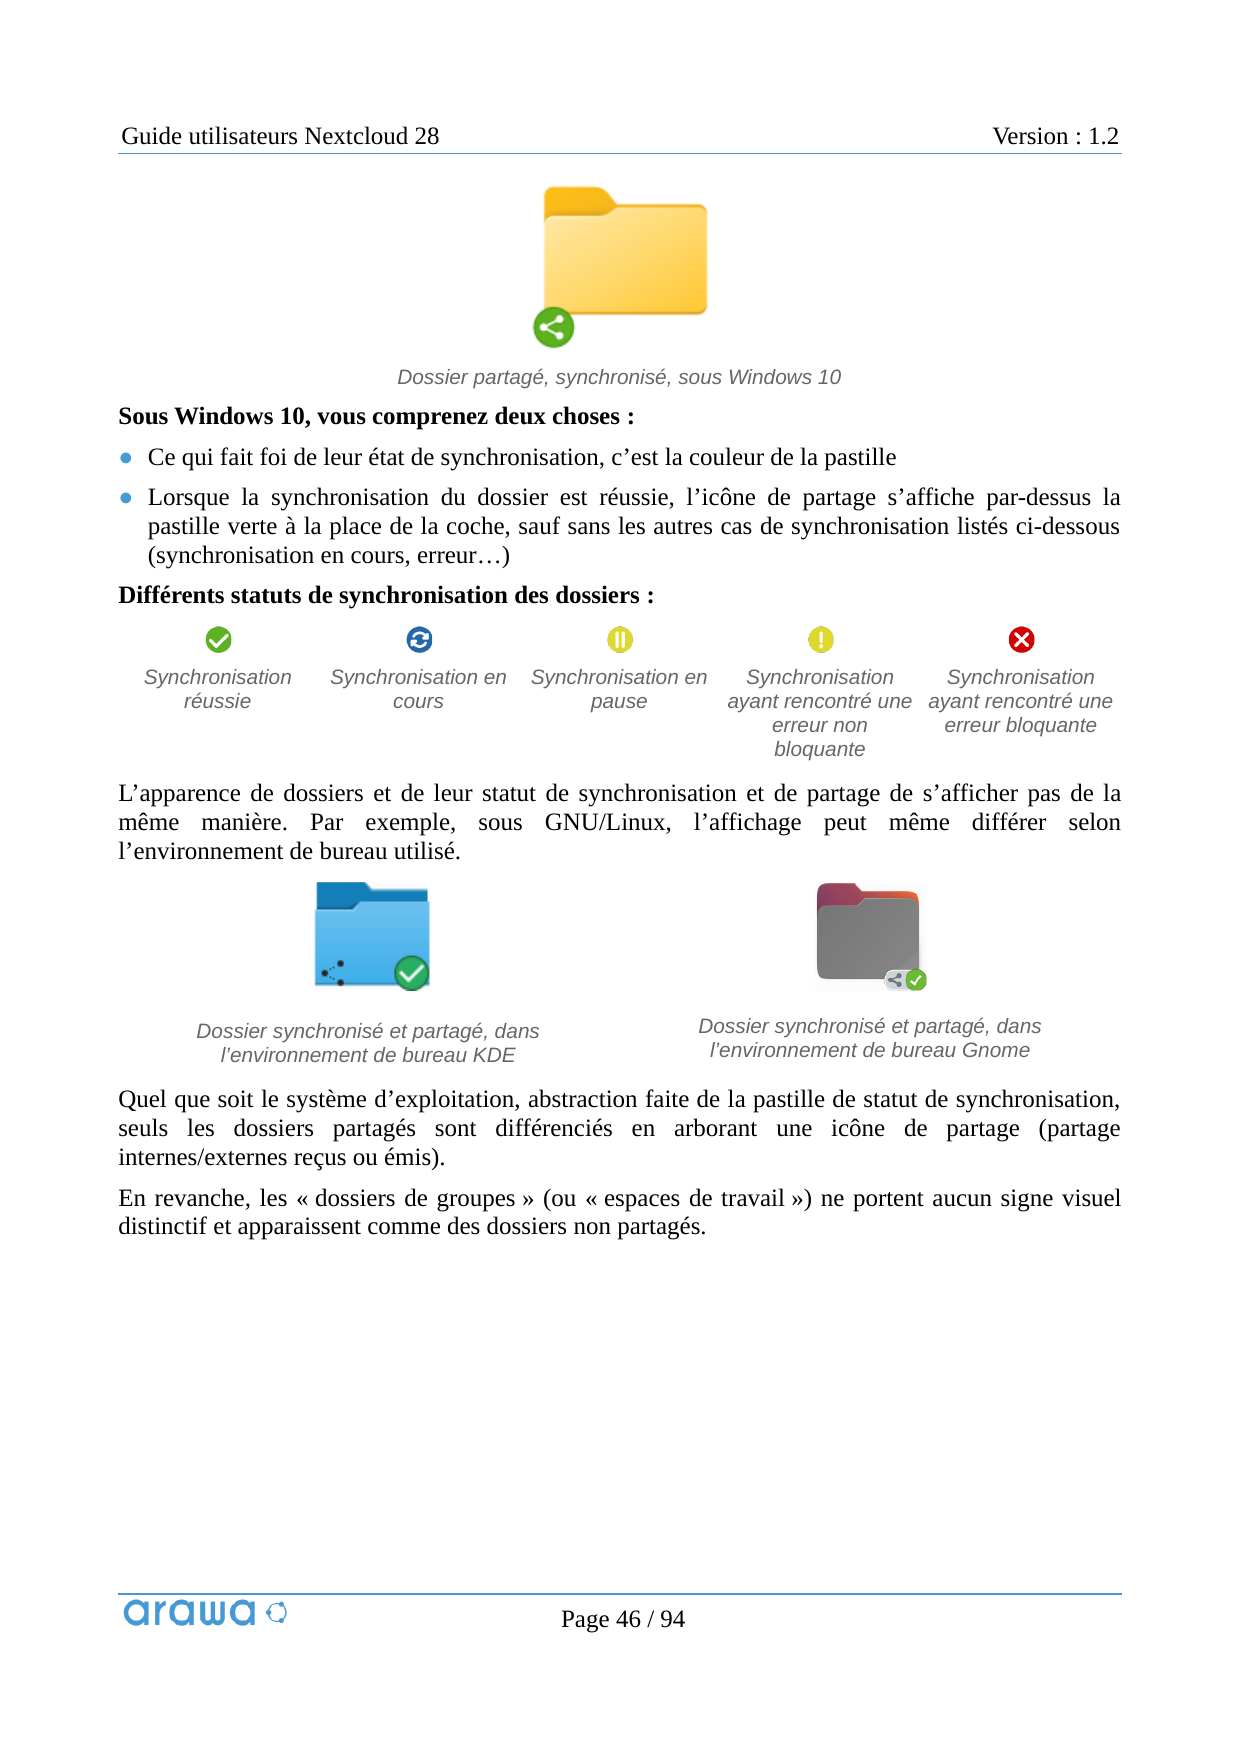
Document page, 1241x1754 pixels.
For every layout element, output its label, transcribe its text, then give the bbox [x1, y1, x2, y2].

picture [314, 882, 431, 991]
text Dossier partagé, synchronisé, sous Windows 10 [118, 365, 1122, 389]
table_header Dossier synchronisé et partagé, dans l’environnement de bureau KDE [118, 876, 620, 1073]
table_header Dossier synchronisé et partagé, dans l’environnement de bureau Gnome [620, 876, 1122, 1073]
picture [406, 626, 433, 653]
text En revanche, les « dossiers de groupes » (ou « espaces de travail ») ne portent aucun signe visuel distinctif et apparaissent comme des dossiers non partagés. [118, 1183, 1122, 1240]
text L’apparence de dossiers et de leur statut de synchronisation et de partage de s’afficher pas de la même manière. Par exemple, sous GNU/Linux, l’affichage peut même différer selon l’environnement de bureau utilisé. [118, 778, 1122, 864]
picture [607, 626, 633, 653]
table_header Synchronisation ayant rencontré une erreur bloquante [921, 621, 1122, 767]
table_header Synchronisation en pause [520, 621, 720, 767]
picture [205, 626, 232, 653]
table_header Synchronisation réussie [118, 621, 319, 767]
picture [1008, 626, 1035, 653]
picture [530, 183, 710, 353]
list Lorsque la synchronisation du dossier est réussie, l’icône de partage s’affiche par-dessus la pastille verte à la place de la coche, sauf sans les autres cas de synchronisation listés ci-dessous (synchronisation en cours, erreur…) [118, 482, 1122, 569]
table_header Synchronisation ayant rencontré une erreur non bloquante [720, 621, 921, 767]
text Différents statuts de synchronisation des dossiers : [118, 581, 1122, 609]
text Quel que soit le système d’exploitation, abstraction faite de la pastille de statut de synchronisation, seuls les dossiers partagés sont différenciés en arborant une icône de partage (partage internes/externes reçus ou émis). [118, 1084, 1122, 1171]
table_header Synchronisation en cours [319, 621, 520, 767]
picture [808, 626, 834, 653]
list Ce qui fait foi de leur état de synchronisation, c’est la couleur de la pastille [118, 442, 1122, 471]
picture [815, 882, 927, 991]
picture [121, 1597, 290, 1628]
text Sous Windows 10, vous comprenez deux choses : [118, 401, 1122, 430]
